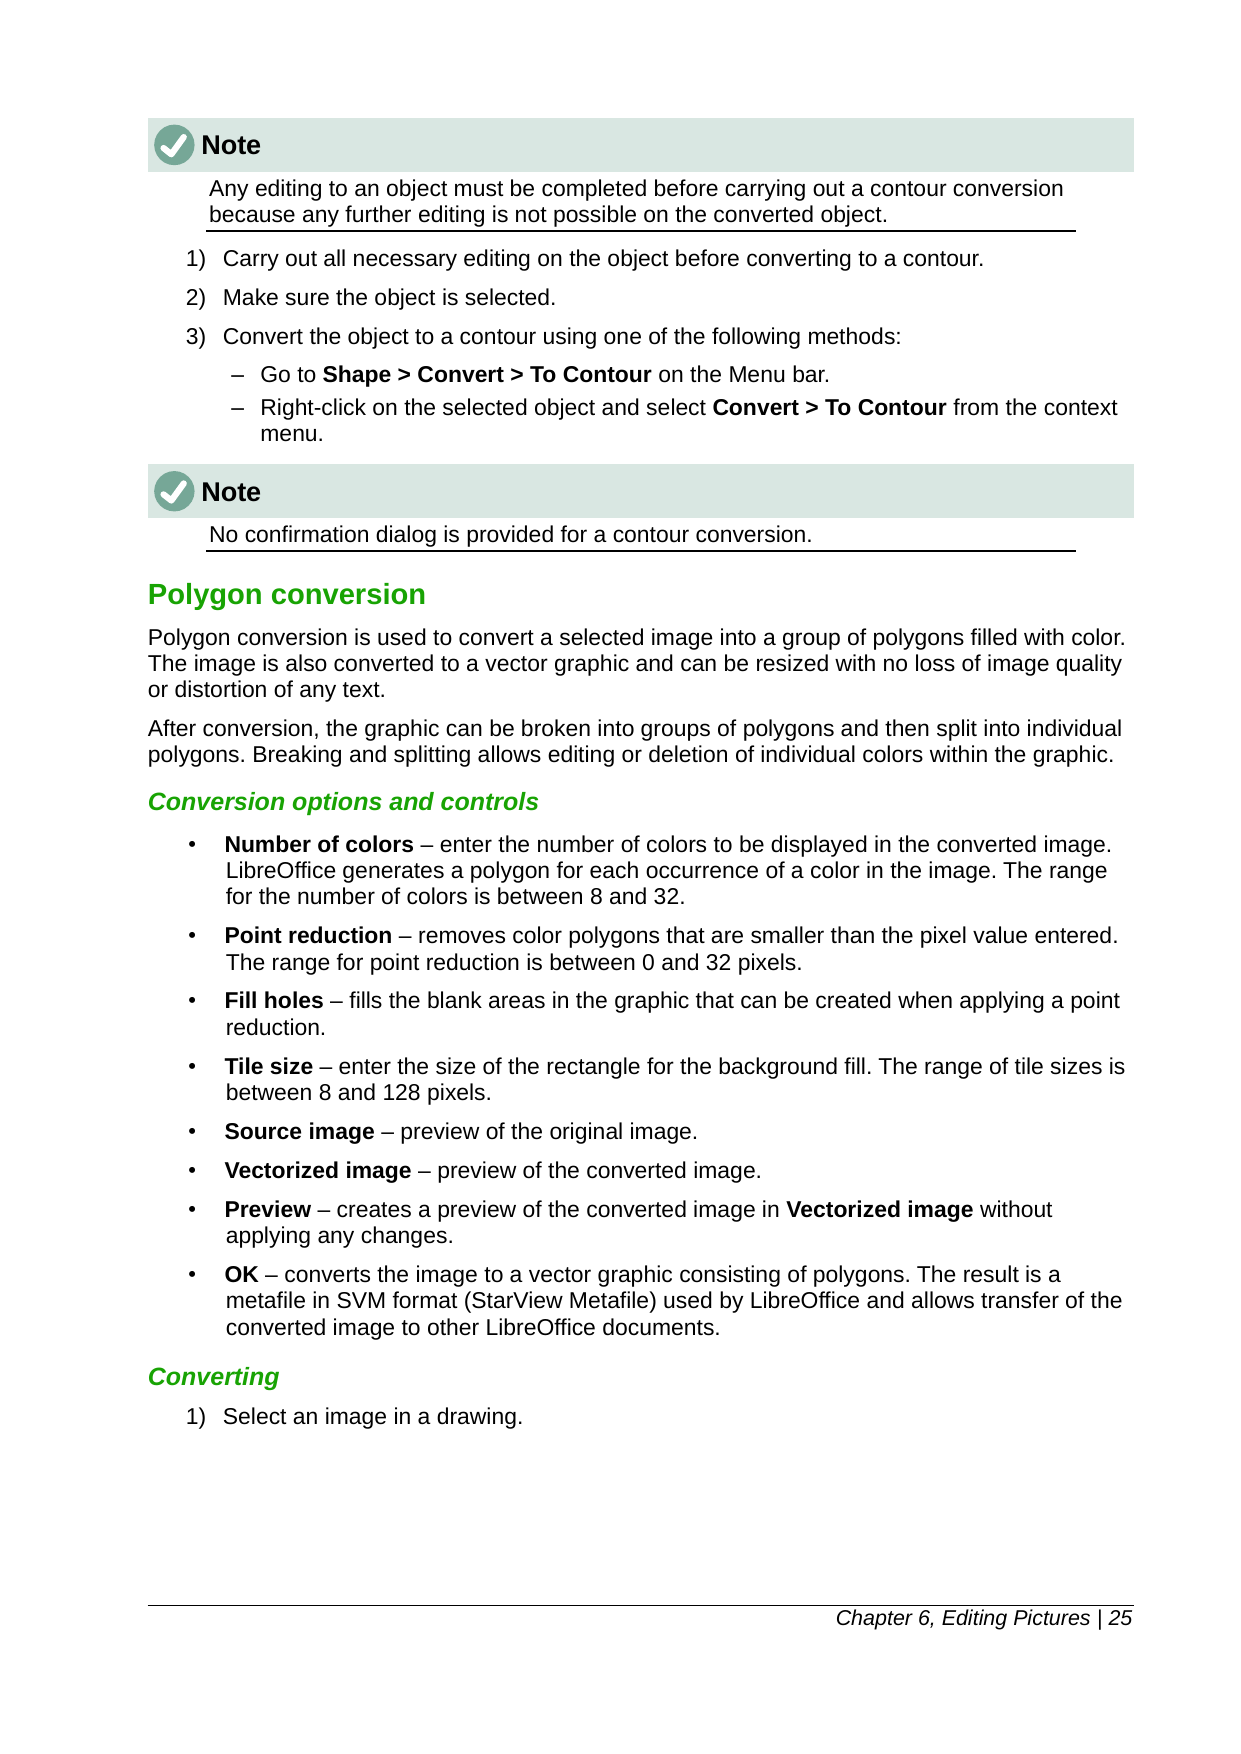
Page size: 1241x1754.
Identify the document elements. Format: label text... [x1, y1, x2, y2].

subtitle Converting [148, 1361, 1134, 1390]
list Preview – creates a preview of the converted image in Vectorized image without applying any changes. [185, 1193, 1134, 1248]
subtitle Note [148, 118, 1134, 172]
text No confirmation dialog is provided for a contour conversion. [206, 518, 1076, 550]
list Source image – preview of the original image. [185, 1115, 1134, 1144]
list Point reduction – removes color polygons that are smaller than the pixel value entered. The range for point reduction is between 0 and 32 pixels. [185, 919, 1134, 975]
subtitle Note [148, 464, 1134, 518]
list Right-click on the selected object and select Convert > To Contour from the context menu. [231, 394, 1134, 447]
subtitle Polygon conversion [148, 577, 1134, 611]
text Polygon conversion is used to convert a selected image into a group of polygons filled with color. The image is also converted to a vector graphic and can be resized with no loss of image quality or distortion of any text. [148, 623, 1134, 702]
subtitle Conversion options and controls [148, 786, 1134, 815]
list Select an image in a drawing. [206, 1403, 1134, 1429]
list Go to Shape > Convert > To Contour on the Menu bar. [231, 361, 1134, 388]
list Fill holes – fills the blank areas in the graphic that can be created when applying a point reduction. [185, 984, 1134, 1040]
text Any editing to an object must be completed before carrying out a contour conversion because any further editing is not possible on the converted object. [206, 172, 1076, 230]
list OK – converts the image to a vector graphic consisting of polygons. The result is a metafile in SVM format (StarView Metafile) used by LibreOffice and allows transfer of the converted image to other LibreOffice documents. [185, 1258, 1134, 1343]
list Convert the object to a contour using one of the following methods: [206, 323, 1134, 349]
list Vectorized image – preview of the converted image. [185, 1154, 1134, 1183]
list Number of colors – enter the number of colors to be displayed in the converted image. LibreOffice generates a polygon for each occurrence of a color in the image. The range for the number of colors is between 8 and 32. [185, 828, 1134, 910]
text After conversion, the graphic can be broken into groups of polygons and then split into individual polygons. Breaking and splitting allows editing or deletion of individual colors within the graphic. [148, 715, 1134, 768]
list Carry out all necessary editing on the object before converting to a contour. [206, 245, 1134, 271]
list Tile size – enter the size of the rectangle for the background fill. The range of tile sizes is between 8 and 128 pixels. [185, 1050, 1134, 1105]
list Make sure the object is selected. [206, 284, 1134, 310]
